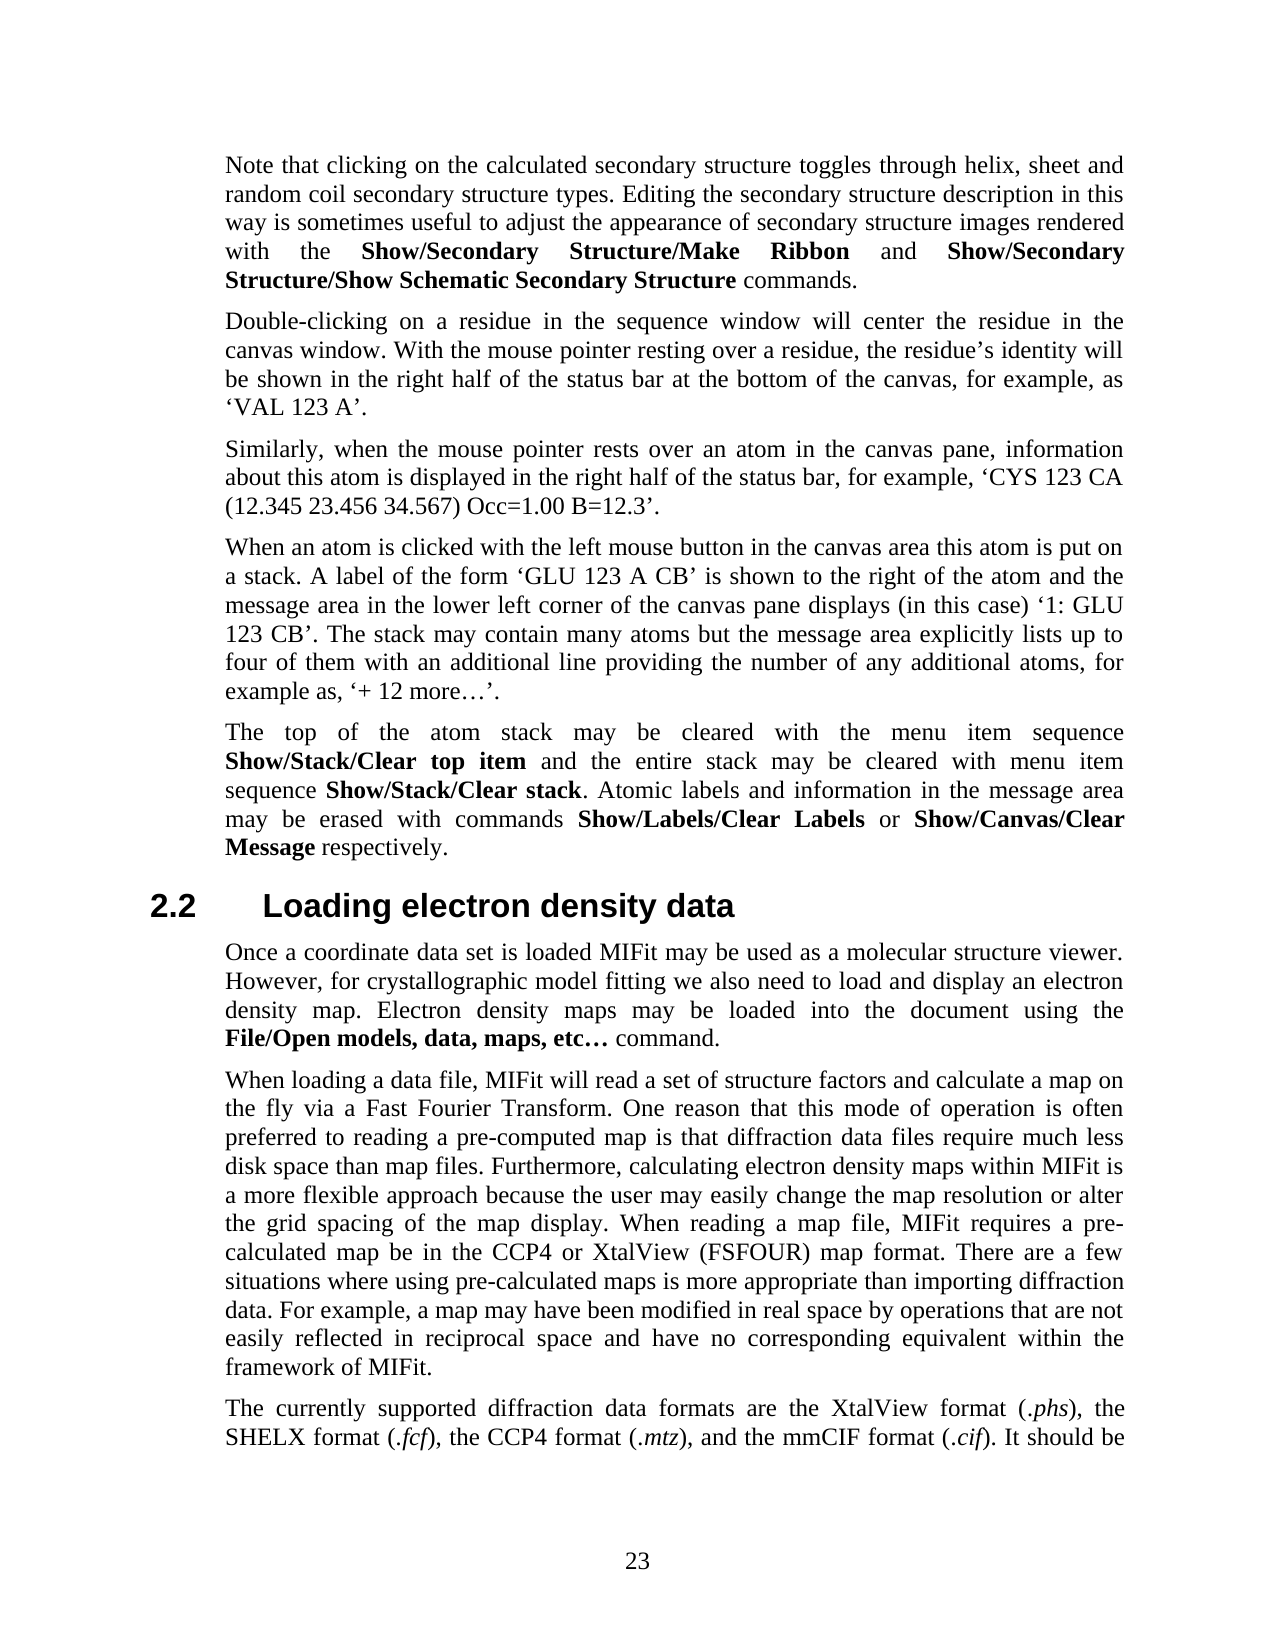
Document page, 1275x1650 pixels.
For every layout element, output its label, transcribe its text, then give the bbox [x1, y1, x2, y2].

subtitle Loading electron density data [150, 886, 1125, 925]
text The top of the atom stack may be cleared with the menu item sequence Show/Stack/Clear top item and the entire stack may be cleared with menu item sequence Show/Stack/Clear stack. Atomic labels and information in the message area may be erased with commands Show/Labels/Clear Labels or Show/Canvas/Clear Message respectively. [225, 717, 1125, 861]
text Once a coordinate data set is loaded MIFit may be used as a molecular structure viewer. However, for crystallographic model fitting we also need to load and display an electron density map. Electron density maps may be loaded into the document using the File/Open models, data, maps, etc… command. [225, 937, 1125, 1052]
text Similarly, when the mouse pointer rests over an atom in the canvas pane, information about this atom is displayed in the right half of the status bar, for example, ‘CYS 123 CA (12.345 23.456 34.567) Occ=1.00 B=12.3’. [225, 434, 1125, 520]
text Note that clicking on the calculated secondary structure toggles through helix, sheet and random coil secondary structure types. Editing the secondary structure description in this way is sometimes useful to adjust the appearance of secondary structure images rendered with the Show/Secondary Structure/Make Ribbon and Show/Secondary Structure/Show Schematic Secondary Structure commands. [225, 150, 1125, 294]
text When an atom is clicked with the left mouse button in the canvas area this atom is put on a stack. A label of the form ‘GLU 123 A CB’ is shown to the right of the atom and the message area in the lower left corner of the canvas pane displays (in this case) ‘1: GLU 123 CB’. The stack may contain many atoms but the message area explicitly lists up to four of them with an additional line providing the number of any additional atoms, for example as, ‘+ 12 more…’. [225, 532, 1125, 705]
text The currently supported diffraction data formats are the XtalView format (.phs), the SHELX format (.fcf), the CCP4 format (.mtz), and the mmCIF format (.cif). It should be [225, 1393, 1125, 1451]
text Double-clicking on a residue in the sequence window will center the residue in the canvas window. With the mouse pointer resting over a residue, the residue’s identity will be shown in the right half of the status bar at the bottom of the canvas, for example, as ‘VAL 123 A’. [225, 306, 1125, 421]
text When loading a data file, MIFit will read a set of structure factors and calculate a map on the fly via a Fast Fourier Transform. One reason that this mode of operation is often preferred to reading a pre-computed map is that diffraction data files require much less disk space than map files. Furthermore, calculating electron density maps within MIFit is a more flexible approach because the user may easily change the map resolution or alter the grid spacing of the map display. When reading a map file, MIFit requires a pre-calculated map be in the CCP4 or XtalView (FSFOUR) map format. There are a few situations where using pre-calculated maps is more appropriate than importing diffraction data. For example, a map may have been modified in real space by operations that are not easily reflected in reciprocal space and have no corresponding equivalent within the framework of MIFit. [225, 1065, 1125, 1381]
